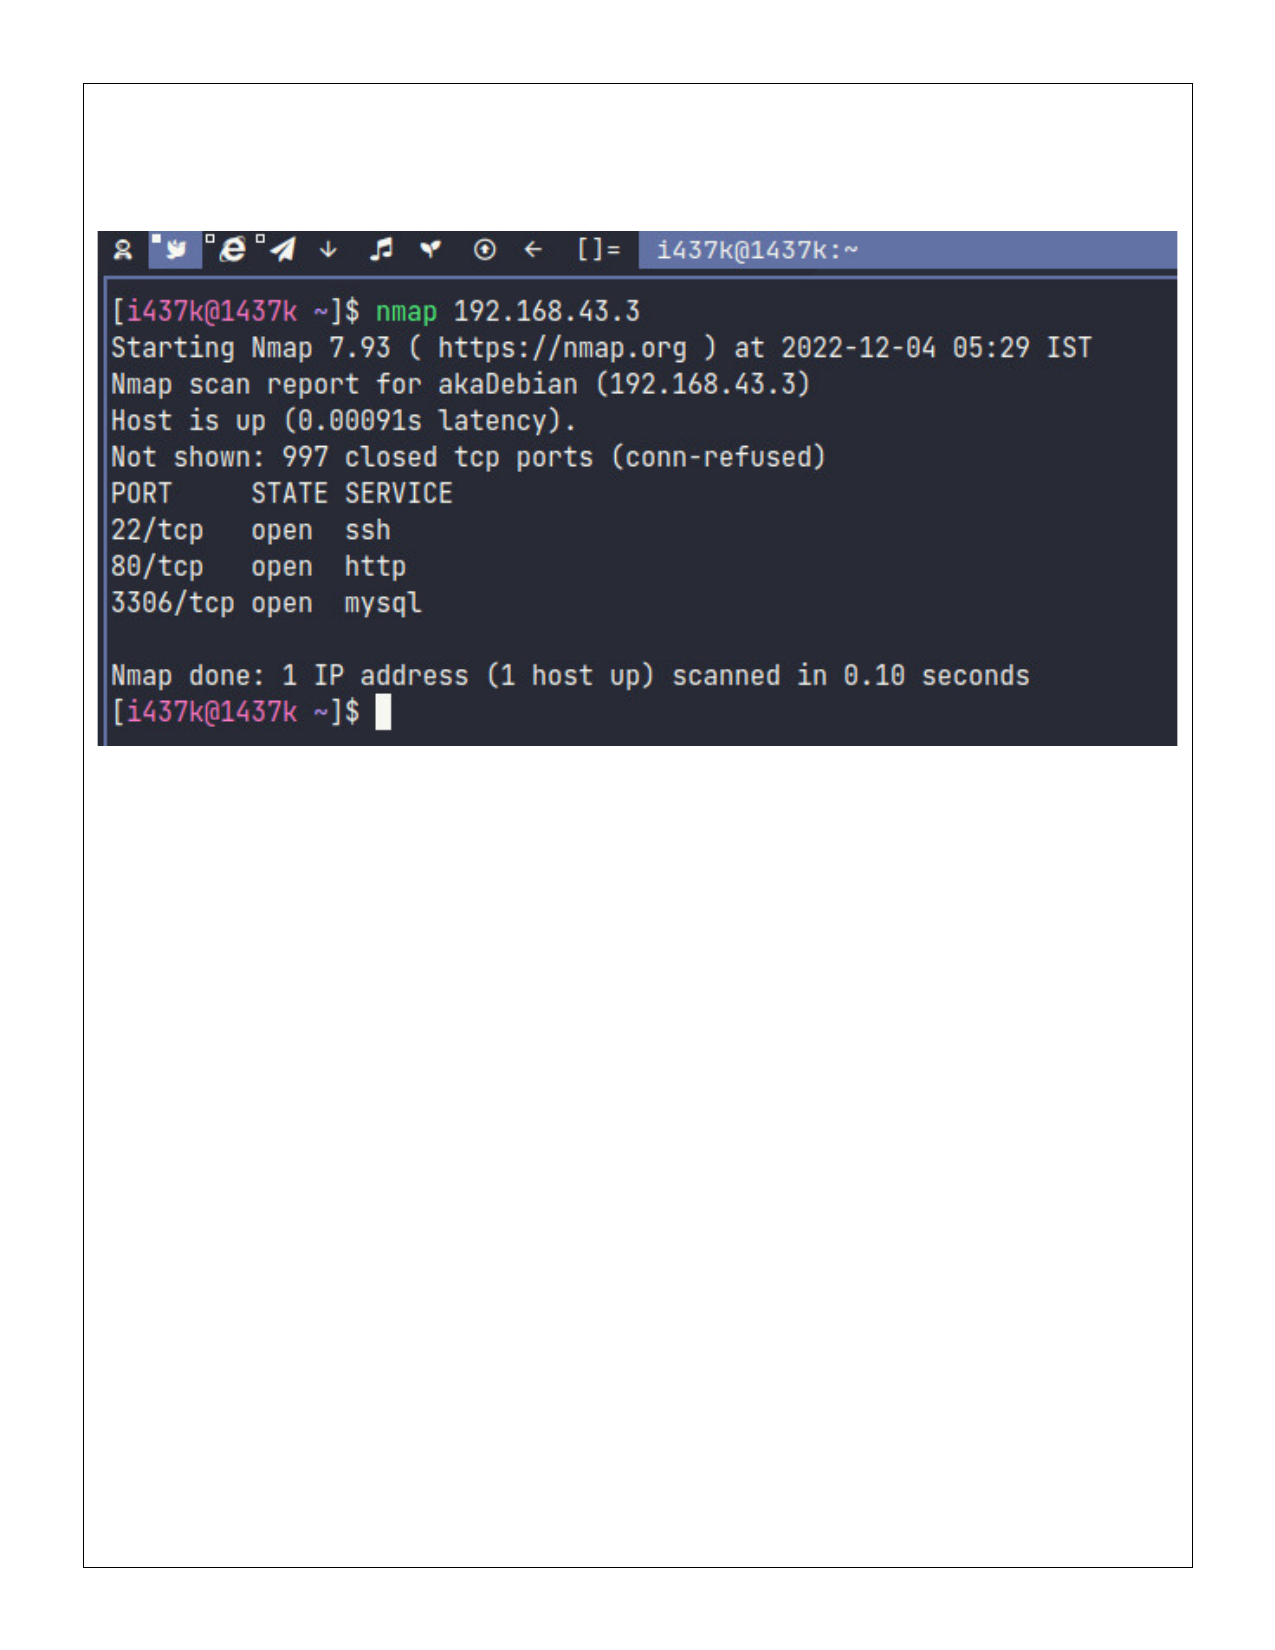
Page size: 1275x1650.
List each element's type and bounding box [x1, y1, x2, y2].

picture [97, 231, 1178, 746]
